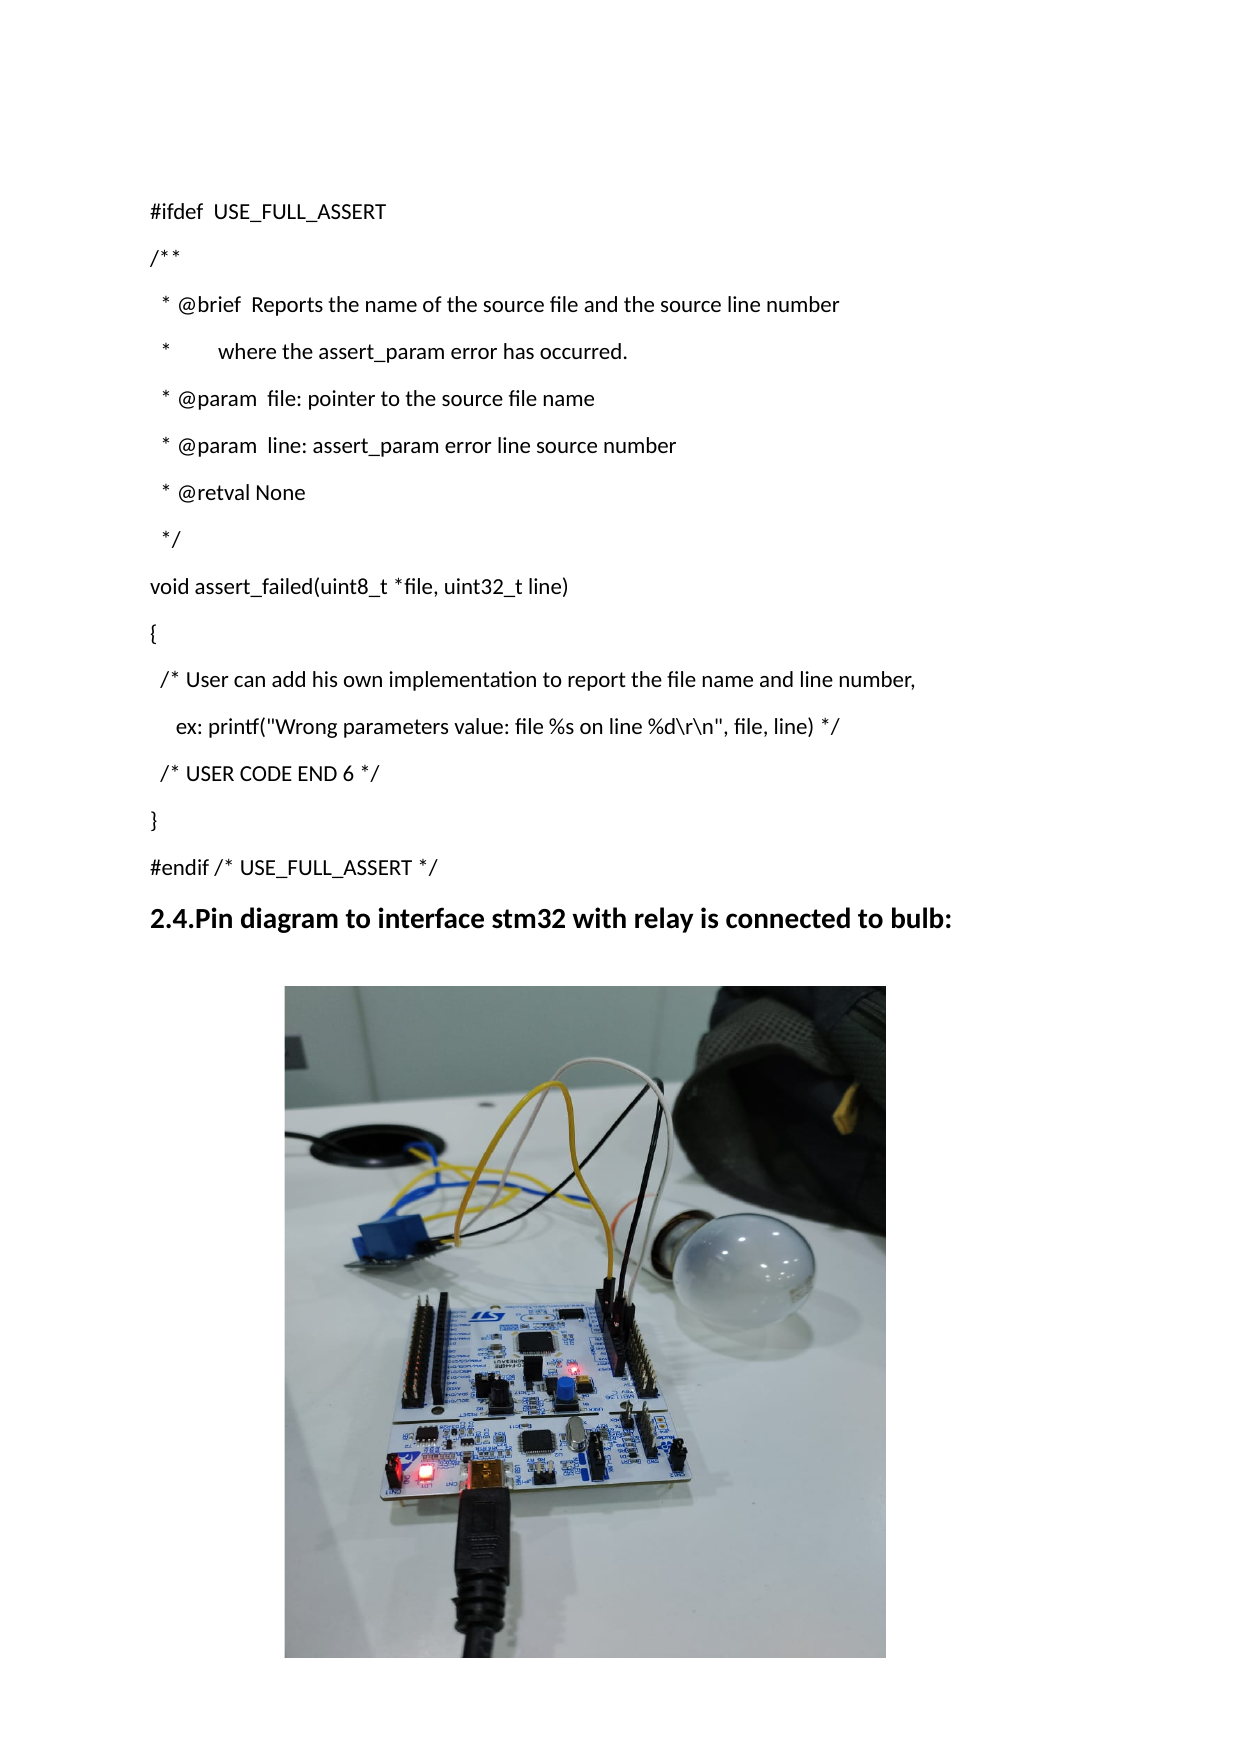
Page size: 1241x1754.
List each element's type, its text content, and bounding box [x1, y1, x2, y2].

text ex: printf("Wrong parameters value: file %s on line %d\r\n", file, line) */ [150, 712, 1090, 741]
text #ifdef USE_FULL_ASSERT [150, 197, 1090, 225]
text } [150, 806, 1090, 834]
picture [284, 986, 886, 1658]
text * where the assert_param error has occurred. [150, 337, 1090, 366]
text /* USER CODE END 6 */ [150, 759, 1090, 787]
text /* User can add his own implementation to report the file name and line number, [150, 666, 1090, 694]
text void assert_failed(uint8_t *file, uint32_t line) [150, 572, 1090, 600]
text /** [150, 244, 1090, 272]
text * @param line: assert_param error line source number [150, 431, 1090, 459]
text * @param file: pointer to the source file name [150, 384, 1090, 412]
text * @brief Reports the name of the source file and the source line number [150, 291, 1090, 319]
text */ [150, 525, 1090, 553]
text * @retval None [150, 478, 1090, 506]
text #endif /* USE_FULL_ASSERT */ [150, 853, 1090, 881]
text 2.4.Pin diagram to interface stm32 with relay is connected to bulb: [150, 900, 1090, 936]
text { [150, 619, 1090, 647]
